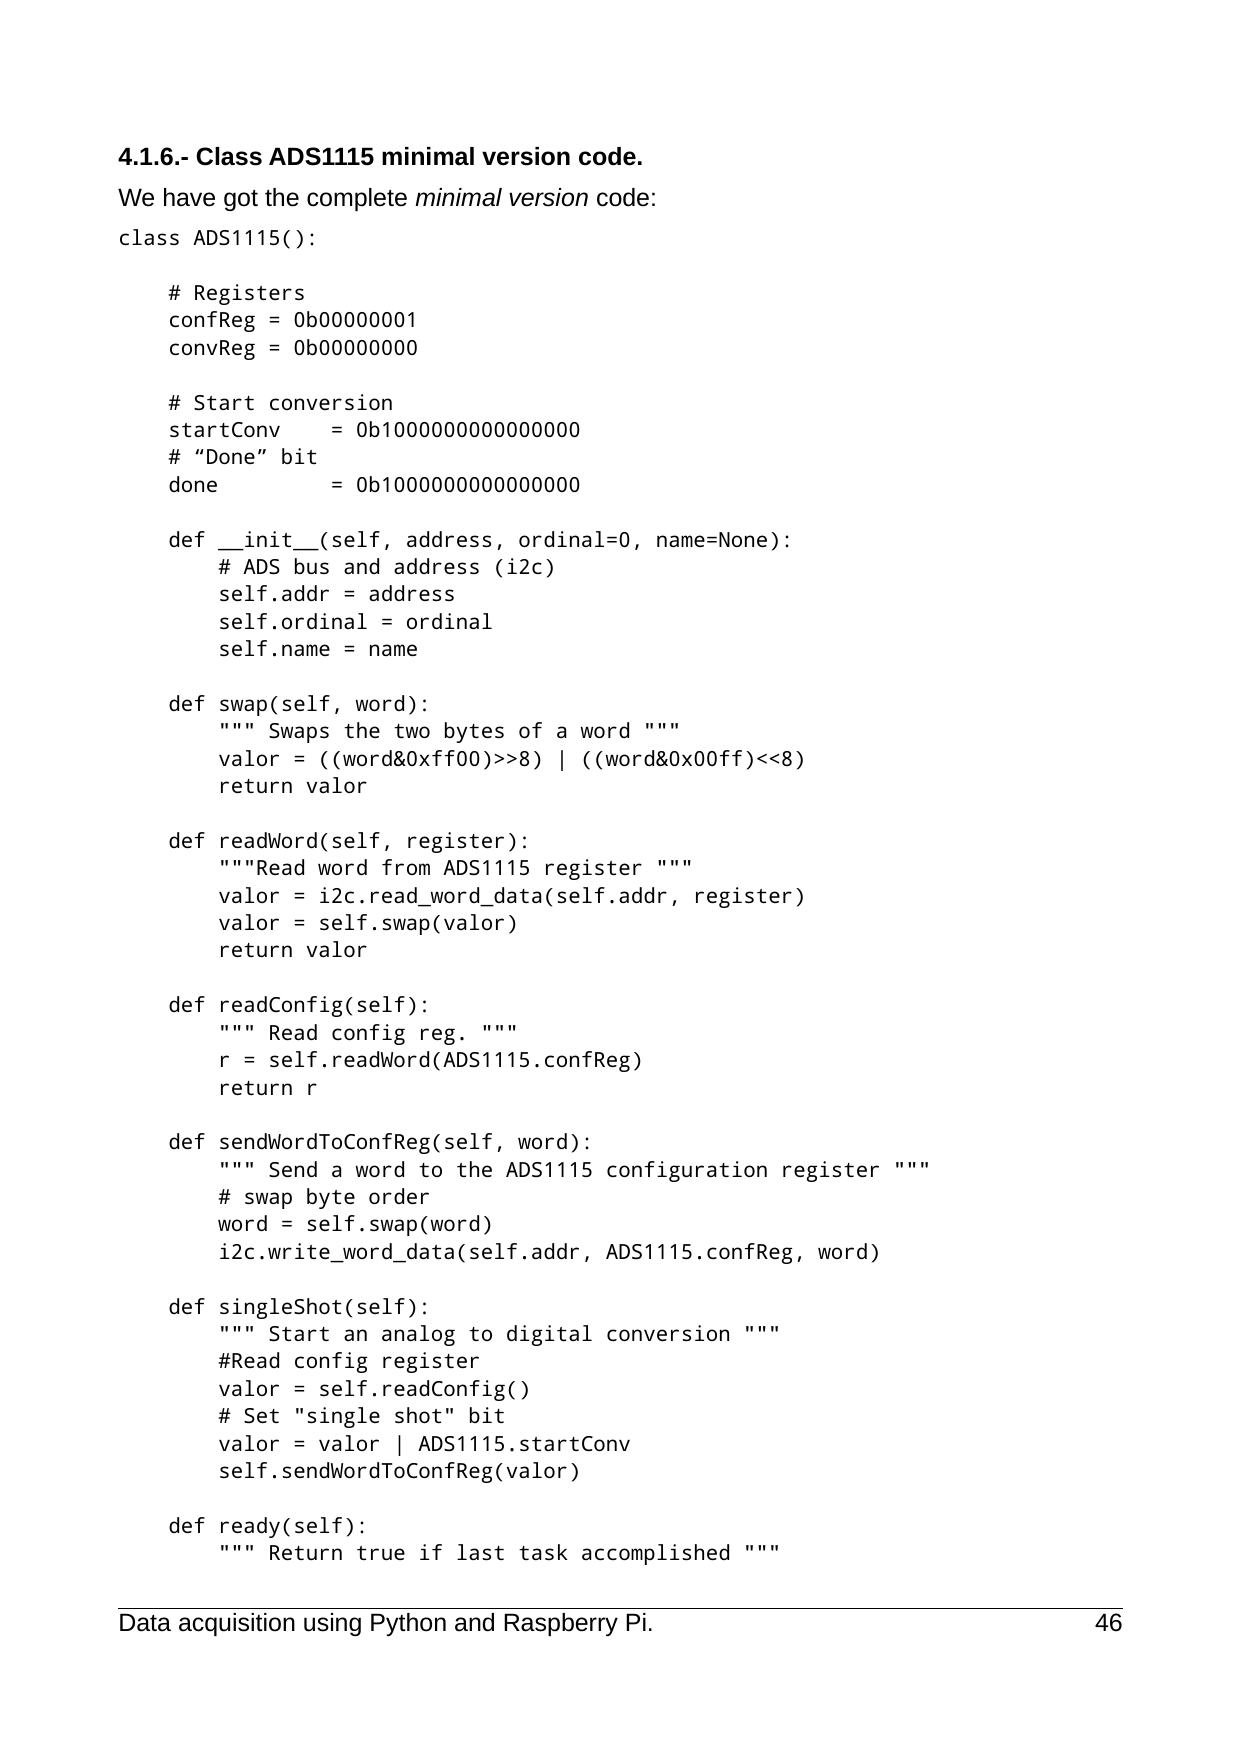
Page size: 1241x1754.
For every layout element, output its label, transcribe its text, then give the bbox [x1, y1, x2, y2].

text def __init__(self, address, ordinal=0, name=None): [118, 528, 1122, 552]
text class ADS1115(): [118, 226, 1122, 251]
subtitle 4.1.6.- Class ADS1115 minimal version code. [118, 142, 1122, 171]
text confReg = 0b00000001 [118, 308, 1122, 333]
text def swap(self, word): [118, 692, 1122, 716]
text def readWord(self, register): [118, 829, 1122, 853]
text valor = ((word&0xff00)>>8) | ((word&0x00ff)<<8) [118, 747, 1122, 771]
text # swap byte order [118, 1185, 1122, 1209]
text # Registers [118, 281, 1122, 305]
text return valor [118, 774, 1122, 798]
text i2c.write_word_data(self.addr, ADS1115.confReg, word) [118, 1240, 1122, 1264]
text self.ordinal = ordinal [118, 610, 1122, 634]
text def singleShot(self): [118, 1295, 1122, 1319]
text self.addr = address [118, 582, 1122, 607]
text """ Send a word to the ADS1115 configuration register """ [118, 1158, 1122, 1182]
text def ready(self): [118, 1514, 1122, 1538]
text """ Return true if last task accomplished """ [118, 1541, 1122, 1566]
text # Start conversion [118, 391, 1122, 415]
text r = self.readWord(ADS1115.confReg) [118, 1048, 1122, 1072]
text # Set "single shot" bit [118, 1404, 1122, 1429]
text word = self.swap(word) [118, 1212, 1122, 1237]
text def readConfig(self): [118, 993, 1122, 1018]
text def sendWordToConfReg(self, word): [118, 1130, 1122, 1155]
text valor = i2c.read_word_data(self.addr, register) [118, 884, 1122, 908]
text done = 0b1000000000000000 [118, 473, 1122, 497]
text self.sendWordToConfReg(valor) [118, 1459, 1122, 1483]
text # ADS bus and address (i2c) [118, 555, 1122, 579]
text valor = self.swap(valor) [118, 911, 1122, 936]
text """Read word from ADS1115 register """ [118, 856, 1122, 881]
text self.name = name [118, 637, 1122, 662]
text convReg = 0b00000000 [118, 336, 1122, 360]
text """ Swaps the two bytes of a word """ [118, 719, 1122, 744]
text startConv = 0b1000000000000000 [118, 418, 1122, 442]
text valor = self.readConfig() [118, 1377, 1122, 1401]
text return r [118, 1076, 1122, 1100]
text We have got the complete minimal version code: [118, 183, 1122, 212]
text """ Read config reg. """ [118, 1021, 1122, 1045]
text valor = valor | ADS1115.startConv [118, 1432, 1122, 1456]
text #Read config register [118, 1349, 1122, 1374]
text return valor [118, 938, 1122, 963]
text # “Done” bit [118, 445, 1122, 470]
text """ Start an analog to digital conversion """ [118, 1322, 1122, 1346]
